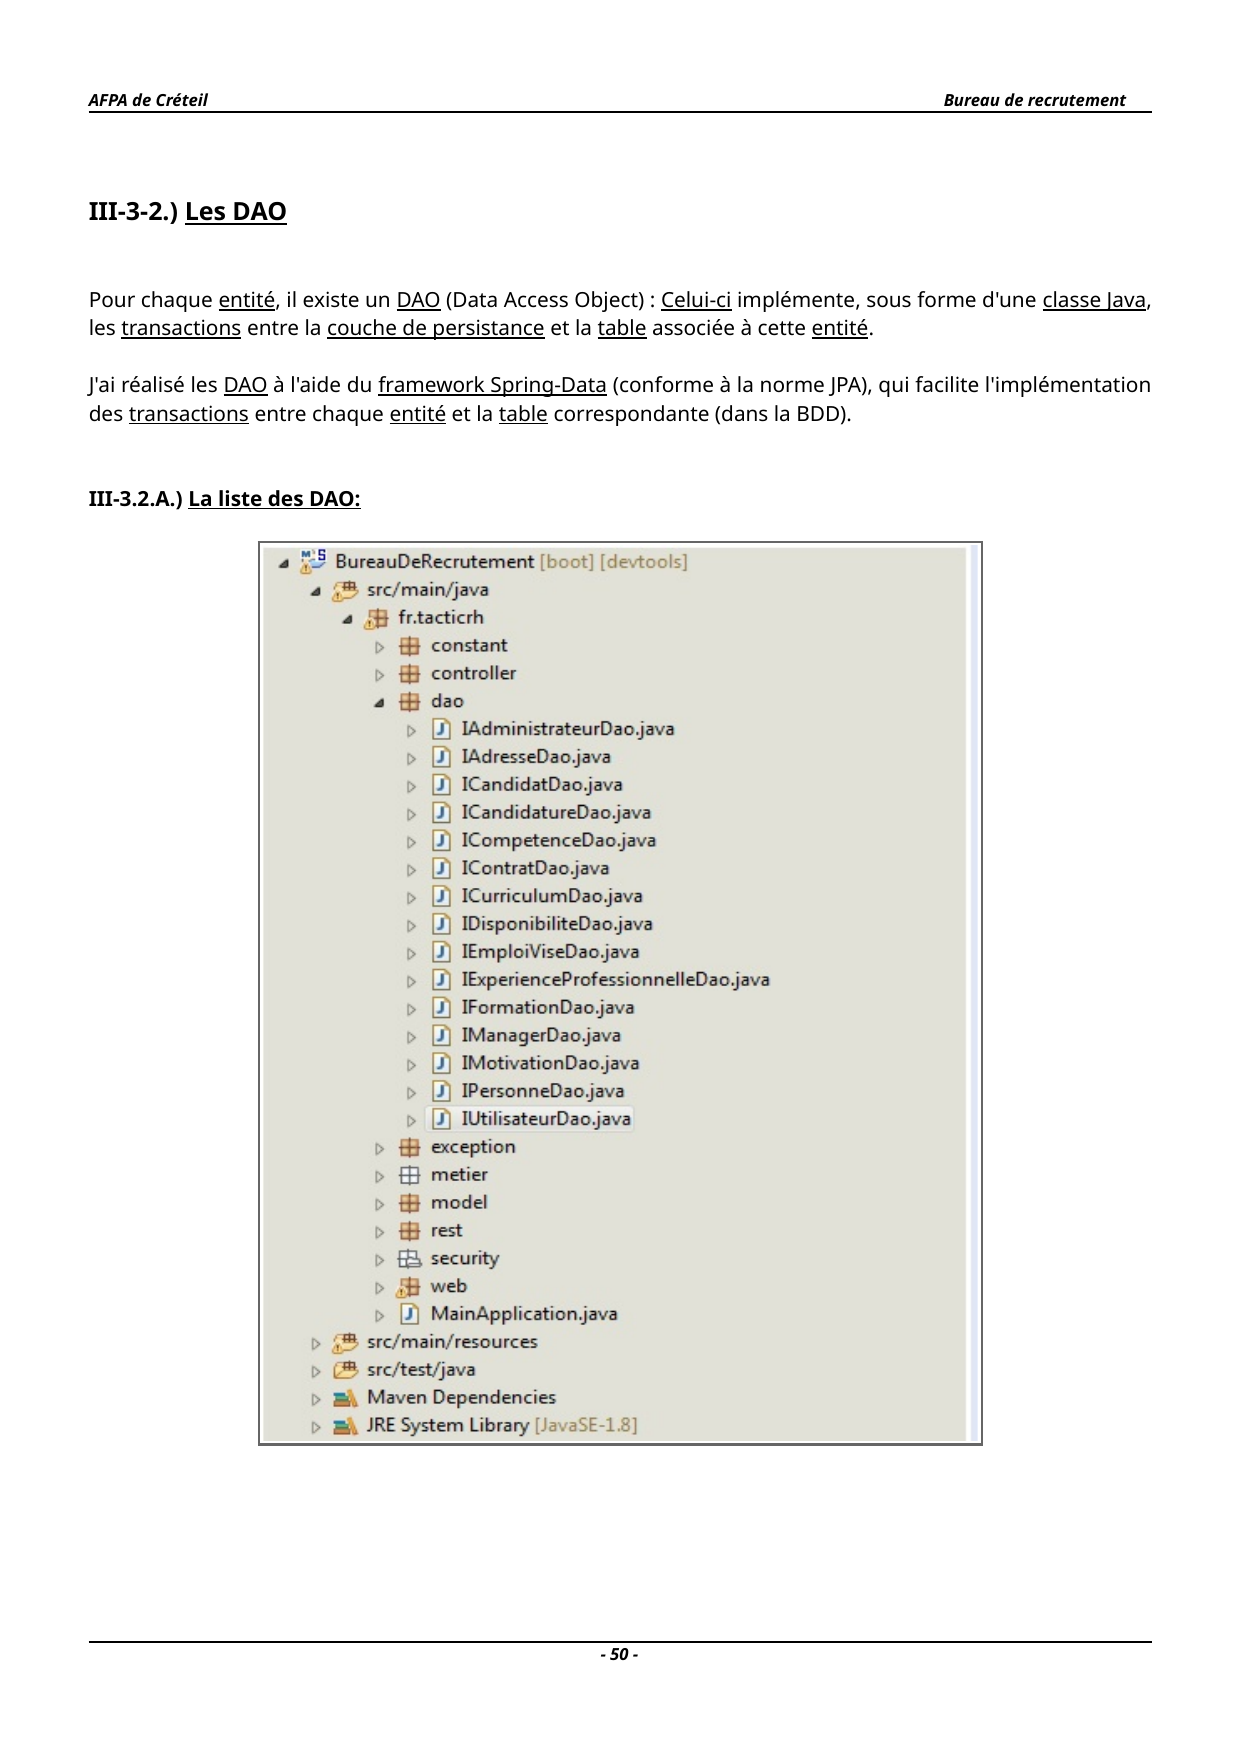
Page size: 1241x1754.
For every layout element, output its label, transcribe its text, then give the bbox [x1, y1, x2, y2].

text III-3-2.) Les DAO [88, 194, 1152, 228]
text Pour chaque entité, il existe un DAO (Data Access Object) : Celui-ci implémente, sous forme d'une classe Java, les transactions entre la couche de persistance et la table associée à cette entité. [88, 285, 1152, 342]
text III-3.2.A.) La liste des DAO: [88, 484, 1152, 512]
picture [262, 545, 978, 1441]
text J'ai réalisé les DAO à l'aide du framework Spring-Data (conforme à la norme JPA), qui facilite l'implémentation des transactions entre chaque entité et la table correspondante (dans la BDD). [88, 370, 1152, 427]
